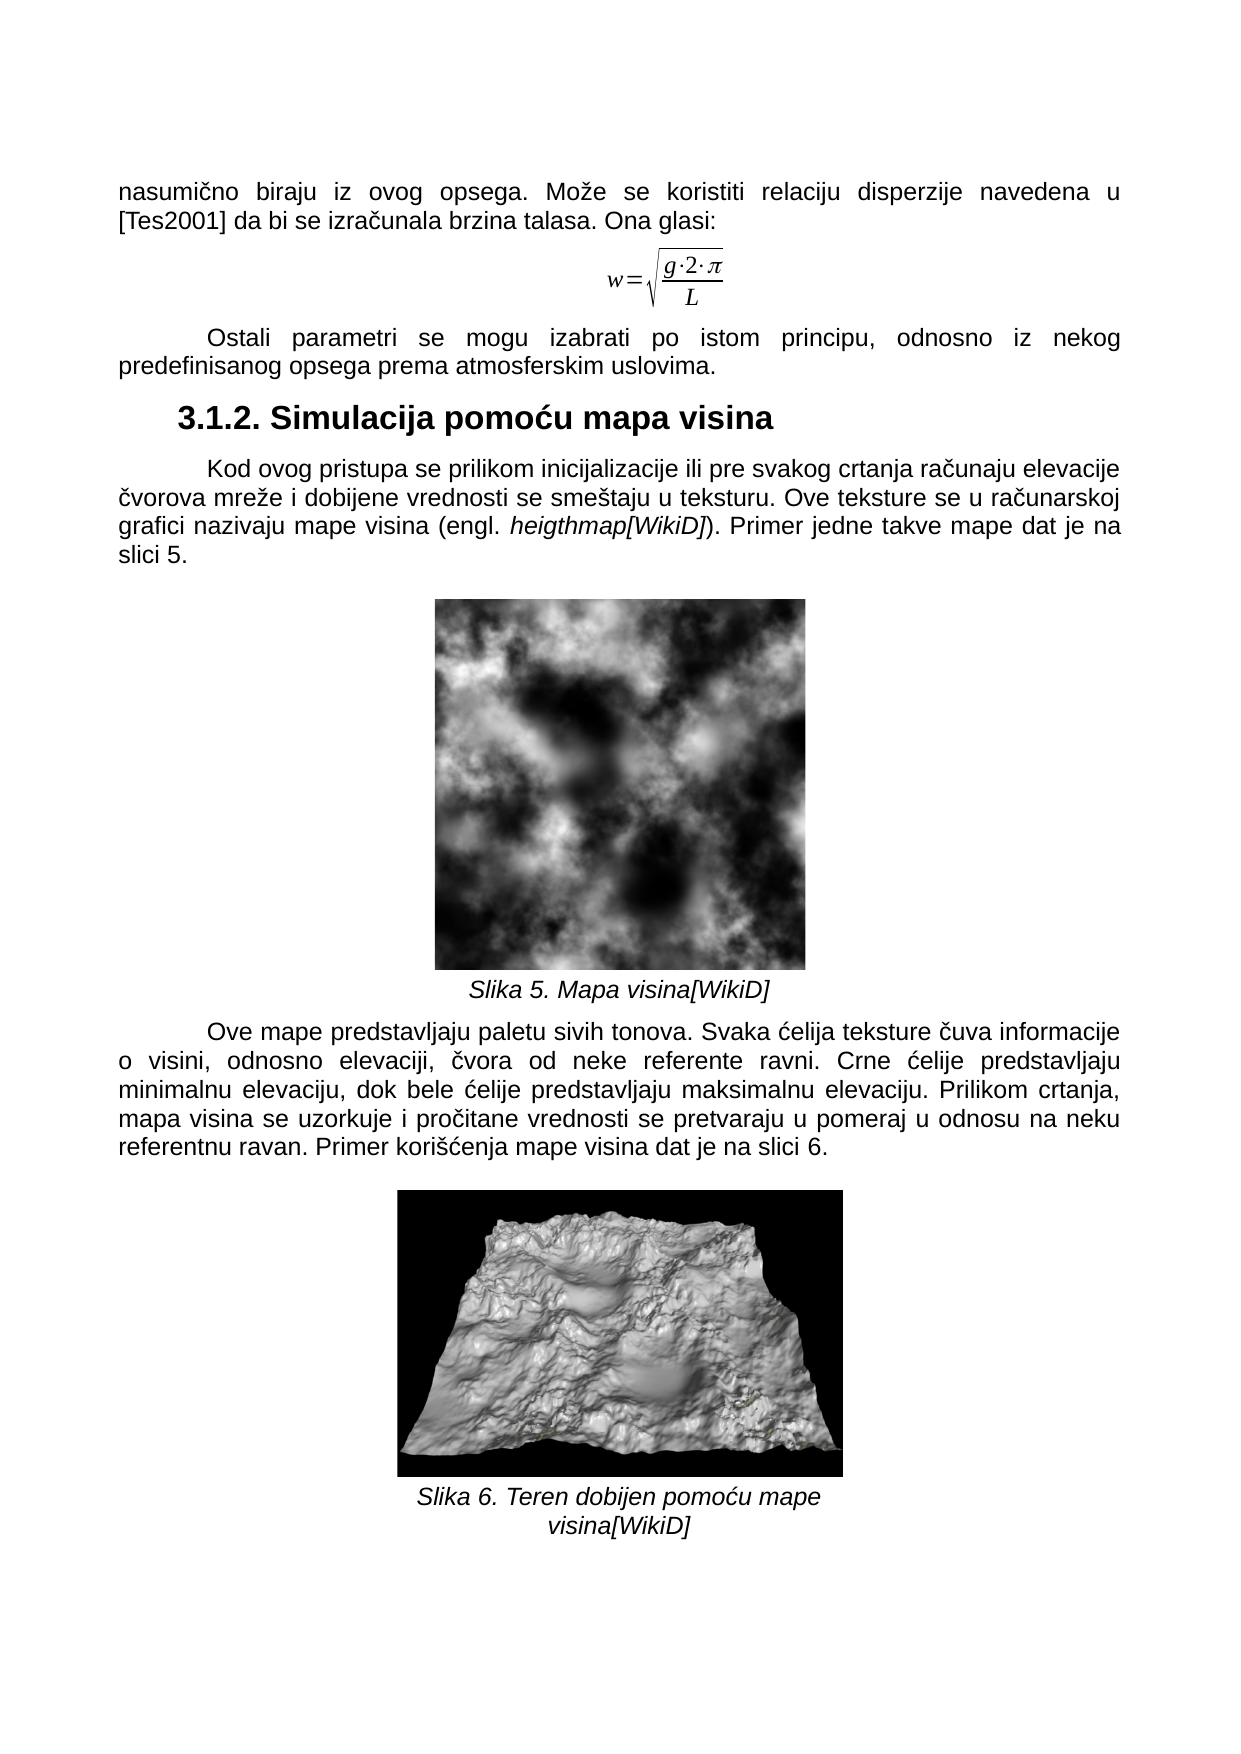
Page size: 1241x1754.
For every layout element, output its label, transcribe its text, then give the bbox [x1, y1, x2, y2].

text Slika 6. Teren dobijen pomoću mape visina[WikiD] [397, 1477, 843, 1540]
text Kod ovog pristupa se prilikom inicijalizacije ili pre svakog crtanja računaju elevacije čvorova mreže i dobijene vrednosti se smeštaju u teksturu. Ove teksture se u računarskoj grafici nazivaju mape visina (engl. heigthmap[WikiD]). Primer jedne takve mape dat je na slici 5. [118, 454, 1122, 569]
text nasumično biraju iz ovog opsega. Može se koristiti relaciju disperzije navedena u [Tes2001] da bi se izračunala brzina talasa. Ona glasi: [118, 177, 1122, 235]
picture [397, 1190, 843, 1477]
text Ove mape predstavljaju paletu sivih tonova. Svaka ćelija teksture čuva informacije o visini, odnosno elevaciji, čvora od neke referente ravni. Crne ćelije predstavljaju minimalnu elevaciju, dok bele ćelije predstavljaju maksimalnu elevaciju. Prilikom crtanja, mapa visina se uzorkuje i pročitane vrednosti se pretvaraju u pomeraj u odnosu na neku referentnu ravan. Primer korišćenja mape visina dat je na slici 6. [118, 581, 1122, 1161]
picture [434, 599, 806, 970]
text Slika 5. Mapa visina[WikiD] [435, 970, 805, 1004]
text Ostali parametri se mogu izabrati po istom principu, odnosno iz nekog predefinisanog opsega prema atmosferskim uslovima. [118, 322, 1122, 380]
subtitle Simulacija pomoću mapa visina [177, 398, 1122, 436]
